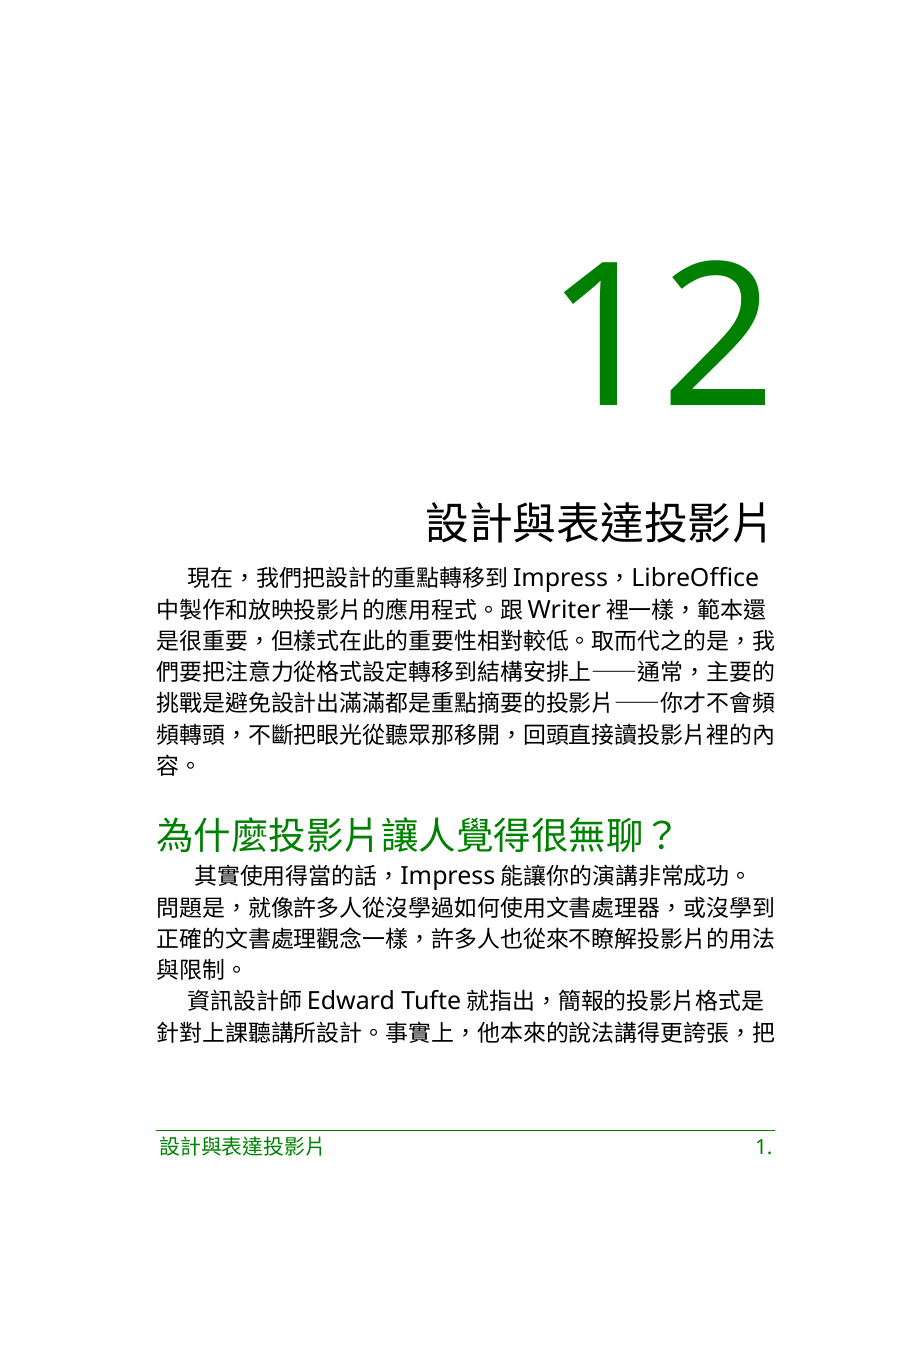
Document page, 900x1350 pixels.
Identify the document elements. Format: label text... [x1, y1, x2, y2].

text 資訊設計師Edward Tufte就指出，簡報的投影片格式是針對上課聽講所設計。事實上，他本來的說法講得更誇張，把 [156, 985, 775, 1047]
text 現在，我們把設計的重點轉移到Impress，LibreOffice中製作和放映投影片的應用程式。跟Writer裡一樣，範本還是很重要，但樣式在此的重要性相對較低。取而代之的是，我們要把注意力從格式設定轉移到結構安排上——通常，主要的挑戰是避免設計出滿滿都是重點摘要的投影片——你才不會頻頻轉頭，不斷把眼光從聽眾那移開，回頭直接讀投影片裡的內容。 [156, 562, 775, 781]
text 12 [156, 192, 775, 464]
text 其實使用得當的話，Impress能讓你的演講非常成功。問題是，就像許多人從沒學過如何使用文書處理器，或沒學到正確的文書處理觀念一樣，許多人也從來不瞭解投影片的用法與限制。 [156, 860, 775, 985]
subtitle 為什麼投影片讓人覺得很無聊？ [156, 806, 775, 860]
subtitle 設計與表達投影片 [156, 489, 775, 552]
